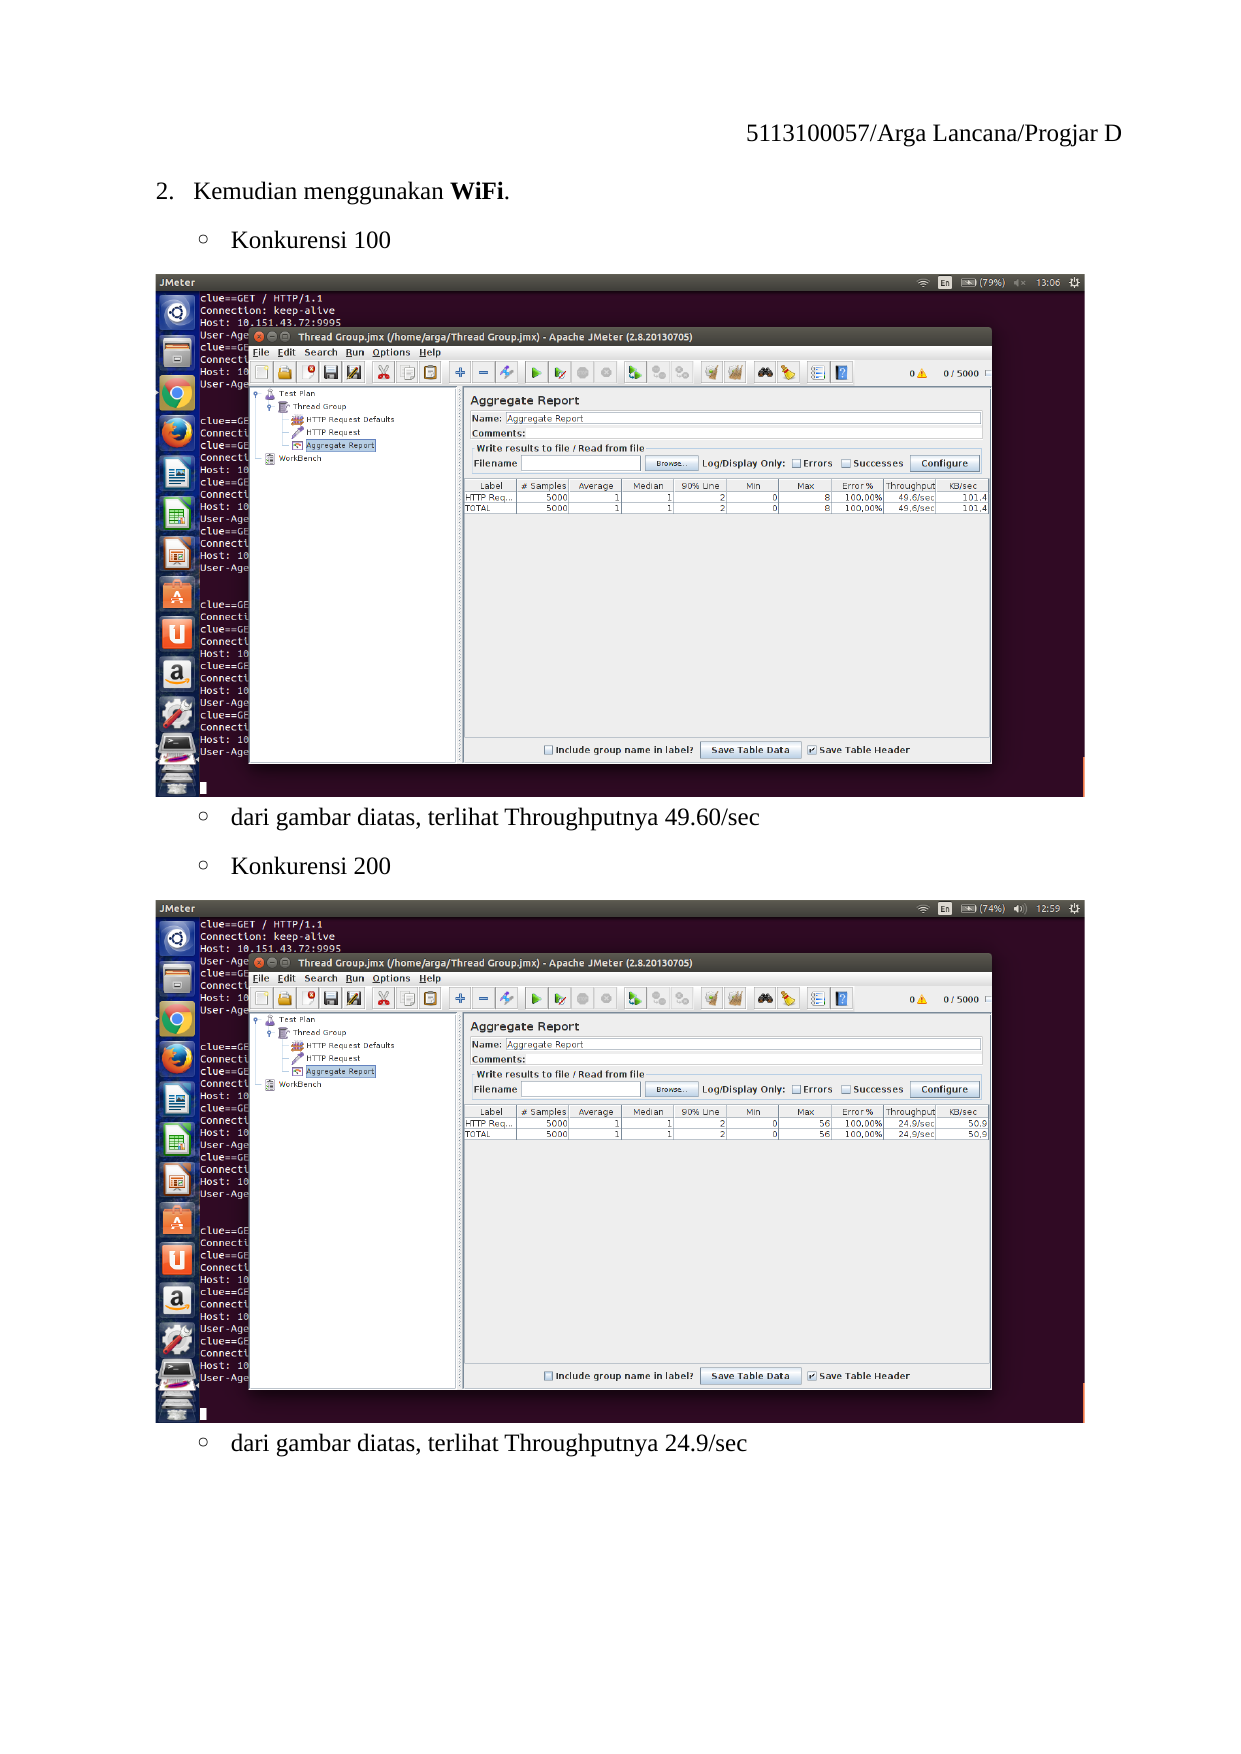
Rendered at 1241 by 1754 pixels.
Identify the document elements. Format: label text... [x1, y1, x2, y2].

list Konkurensi 100 [193, 225, 1122, 254]
list dari gambar diatas, terlihat Throughputnya 49.60/sec [193, 274, 1122, 831]
list Kemudian menggunakan WiFi. [156, 176, 1122, 205]
list dari gambar diatas, terlihat Throughputnya 24.9/sec [193, 901, 1122, 1457]
list Konkurensi 200 [193, 851, 1122, 880]
picture [155, 900, 1085, 1423]
picture [155, 274, 1085, 797]
